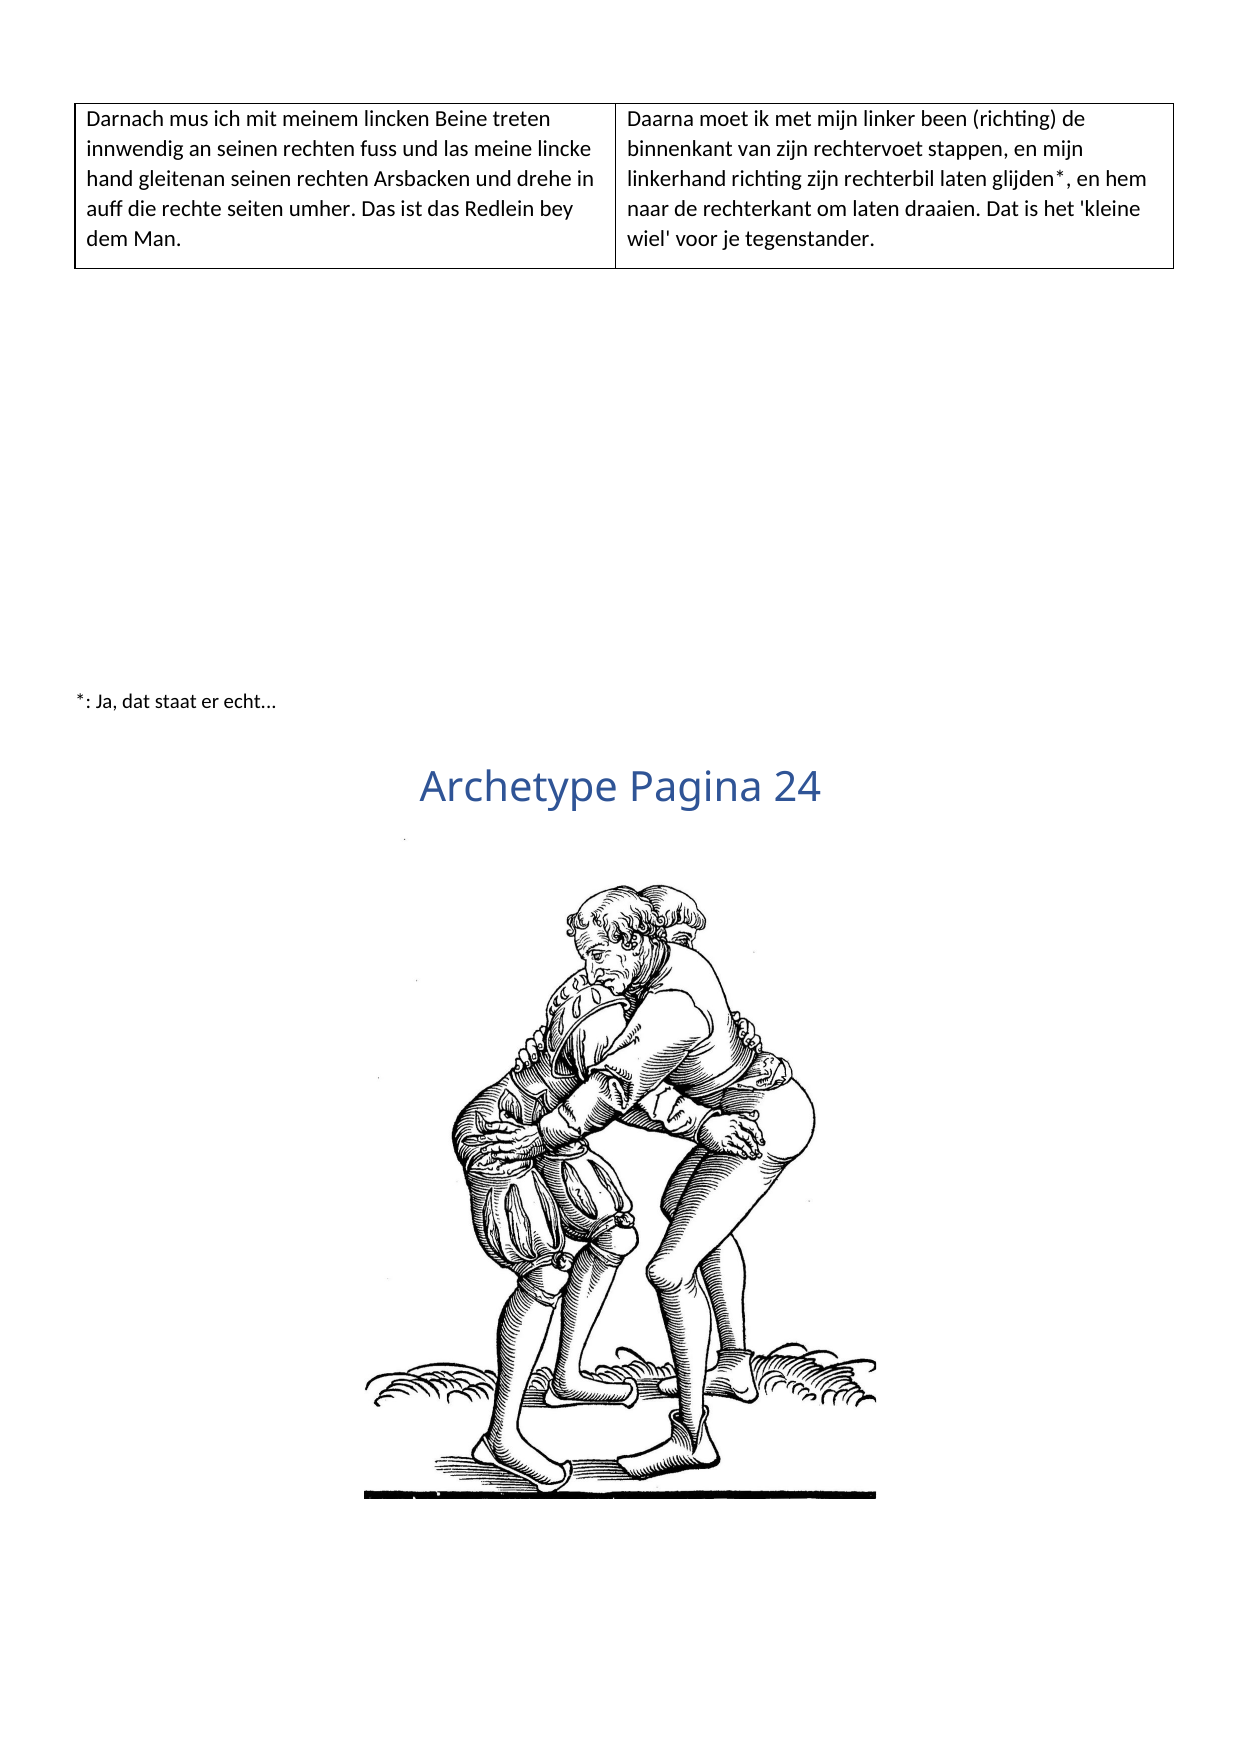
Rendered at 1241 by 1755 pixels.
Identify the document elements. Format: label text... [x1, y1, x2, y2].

table_cell Darnach mus ich mit meinem lincken Beine treten innwendig an seinen rechten fuss und las meine lincke hand gleitenan seinen rechten Arsbacken und drehe in auff die rechte seiten umher. Das ist das Redlein bey dem Man. [76, 104, 615, 268]
picture [364, 818, 877, 1499]
text *: Ja, dat staat er echt... [75, 688, 1165, 714]
subtitle Archetype Pagina 24 [75, 757, 1165, 814]
table_cell Daarna moet ik met mijn linker been (richting) de binnenkant van zijn rechtervoet stappen, en mijn linkerhand richting zijn rechterbil laten glijden*, en hem naar de rechterkant om laten draaien. Dat is het 'kleine wiel' voor je tegenstander. [616, 104, 1173, 268]
